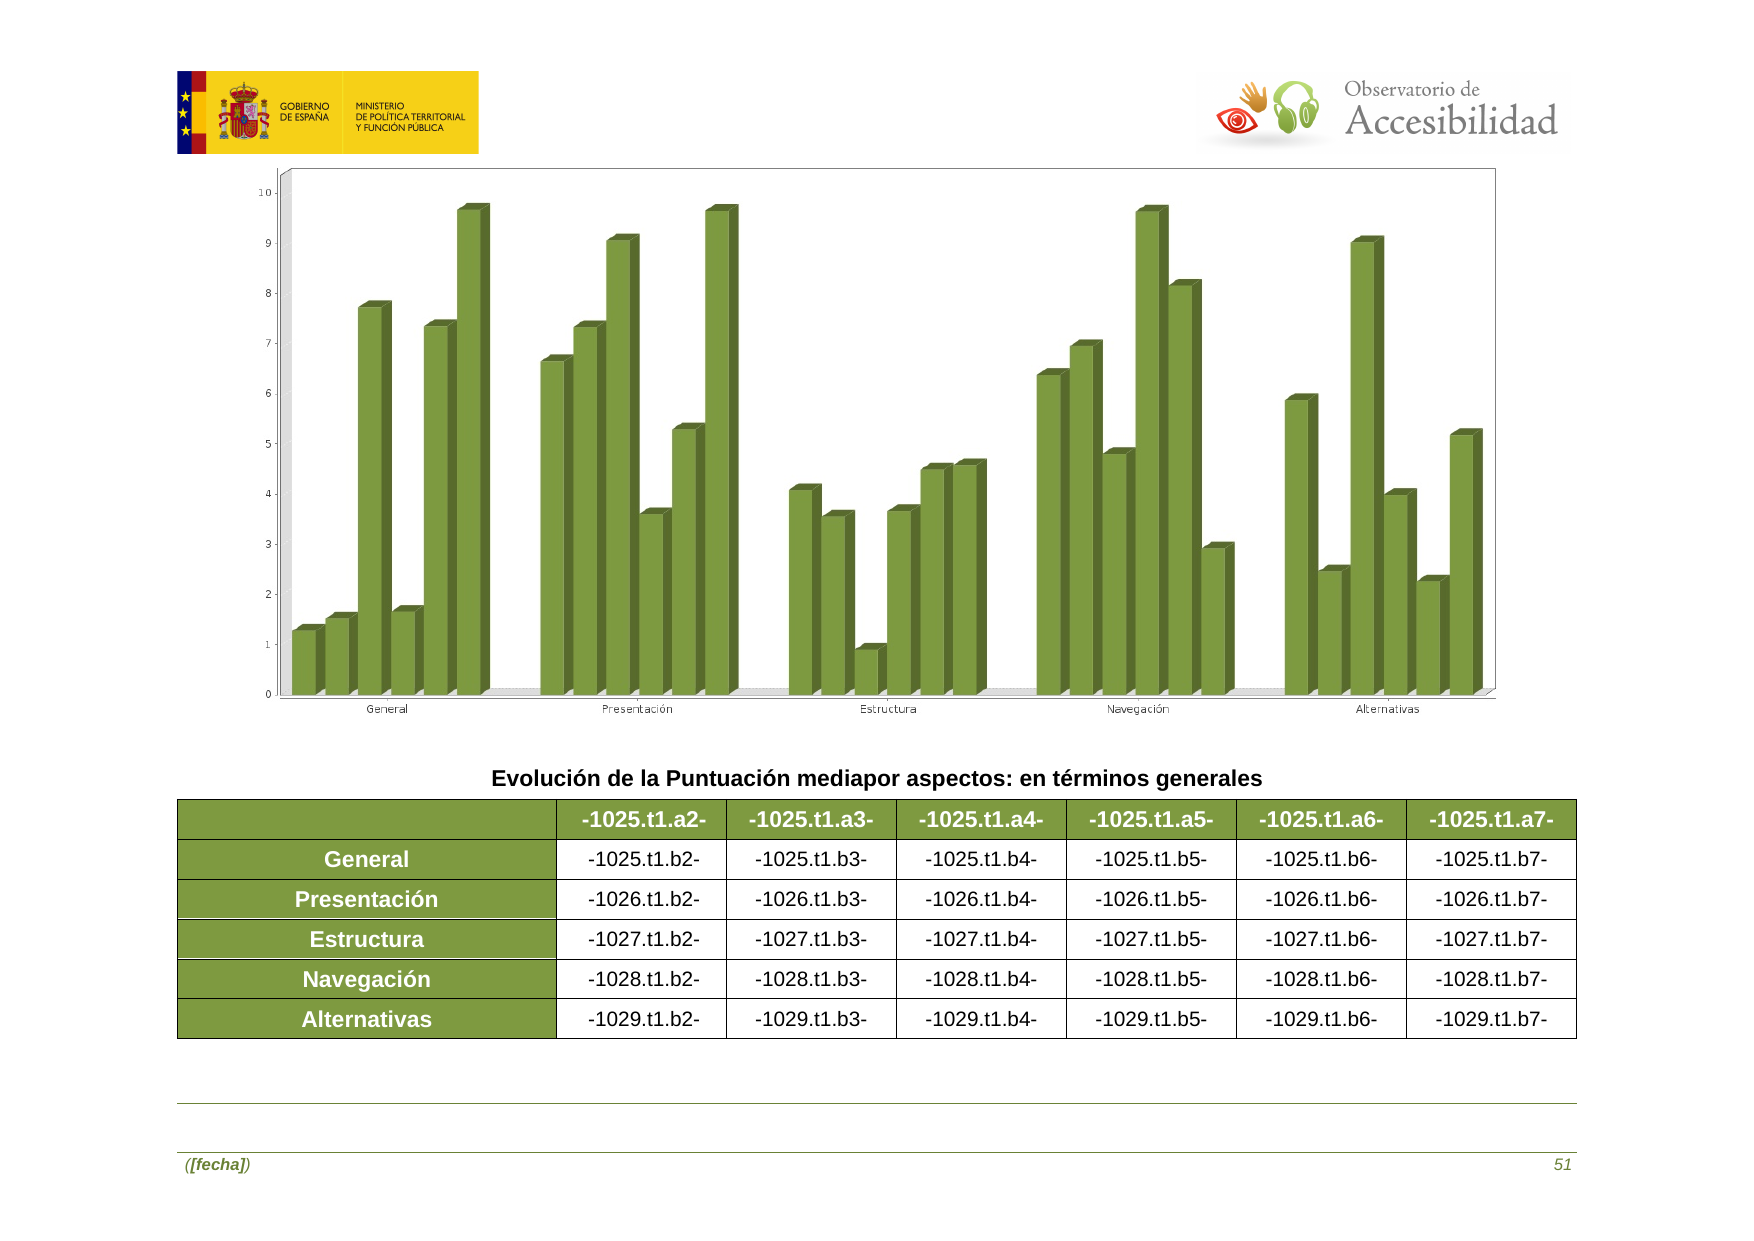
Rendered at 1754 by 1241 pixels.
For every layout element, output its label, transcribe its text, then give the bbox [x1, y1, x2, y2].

table_cell -1027.t1.b2- [557, 920, 726, 958]
table_cell -1026.t1.b5- [1067, 880, 1236, 918]
table_cell -1025.t1.b3- [727, 840, 896, 879]
table_cell Presentación [178, 880, 556, 918]
table_cell -1026.t1.b7- [1407, 880, 1576, 918]
table_cell -1027.t1.b3- [727, 920, 896, 958]
table_header -1025.t1.a7- [1407, 800, 1576, 839]
table_cell -1029.t1.b4- [897, 999, 1066, 1038]
table_cell Alternativas [178, 999, 556, 1038]
table_cell -1025.t1.b5- [1067, 840, 1236, 879]
table_cell -1025.t1.b2- [557, 840, 726, 879]
table_cell -1028.t1.b4- [897, 960, 1066, 998]
table_header -1025.t1.a3- [727, 800, 896, 839]
table_cell Navegación [178, 960, 556, 998]
table_cell -1025.t1.b6- [1237, 840, 1406, 879]
table_cell -1029.t1.b7- [1407, 999, 1576, 1038]
table_cell -1025.t1.b4- [897, 840, 1066, 879]
table_cell -1028.t1.b2- [557, 960, 726, 998]
picture [249, 159, 1505, 720]
picture [177, 71, 479, 154]
table_cell -1026.t1.b4- [897, 880, 1066, 918]
table_cell -1026.t1.b2- [557, 880, 726, 918]
table_cell -1027.t1.b5- [1067, 920, 1236, 958]
table_header -1025.t1.a4- [897, 800, 1066, 839]
table_header -1025.t1.a2- [557, 800, 726, 839]
table_header -1025.t1.a5- [1067, 800, 1236, 839]
table_cell -1028.t1.b6- [1237, 960, 1406, 998]
table_cell -1027.t1.b7- [1407, 920, 1576, 958]
table_cell -1028.t1.b3- [727, 960, 896, 998]
picture [1196, 72, 1572, 154]
table_cell -1029.t1.b5- [1067, 999, 1236, 1038]
table_cell Estructura [178, 920, 556, 958]
table_header [178, 800, 556, 839]
table_cell -1028.t1.b5- [1067, 960, 1236, 998]
table_cell -1028.t1.b7- [1407, 960, 1576, 998]
table_cell -1027.t1.b6- [1237, 920, 1406, 958]
table_header -1025.t1.a6- [1237, 800, 1406, 839]
table_cell -1029.t1.b6- [1237, 999, 1406, 1038]
table_cell General [178, 840, 556, 879]
table_cell -1029.t1.b3- [727, 999, 896, 1038]
table_cell -1026.t1.b6- [1237, 880, 1406, 918]
table_cell -1027.t1.b4- [897, 920, 1066, 958]
table_cell -1026.t1.b3- [727, 880, 896, 918]
table_cell -1025.t1.b7- [1407, 840, 1576, 879]
text Evolución de la Puntuación mediapor aspectos: en términos generales [177, 765, 1577, 791]
table_cell -1029.t1.b2- [557, 999, 726, 1038]
